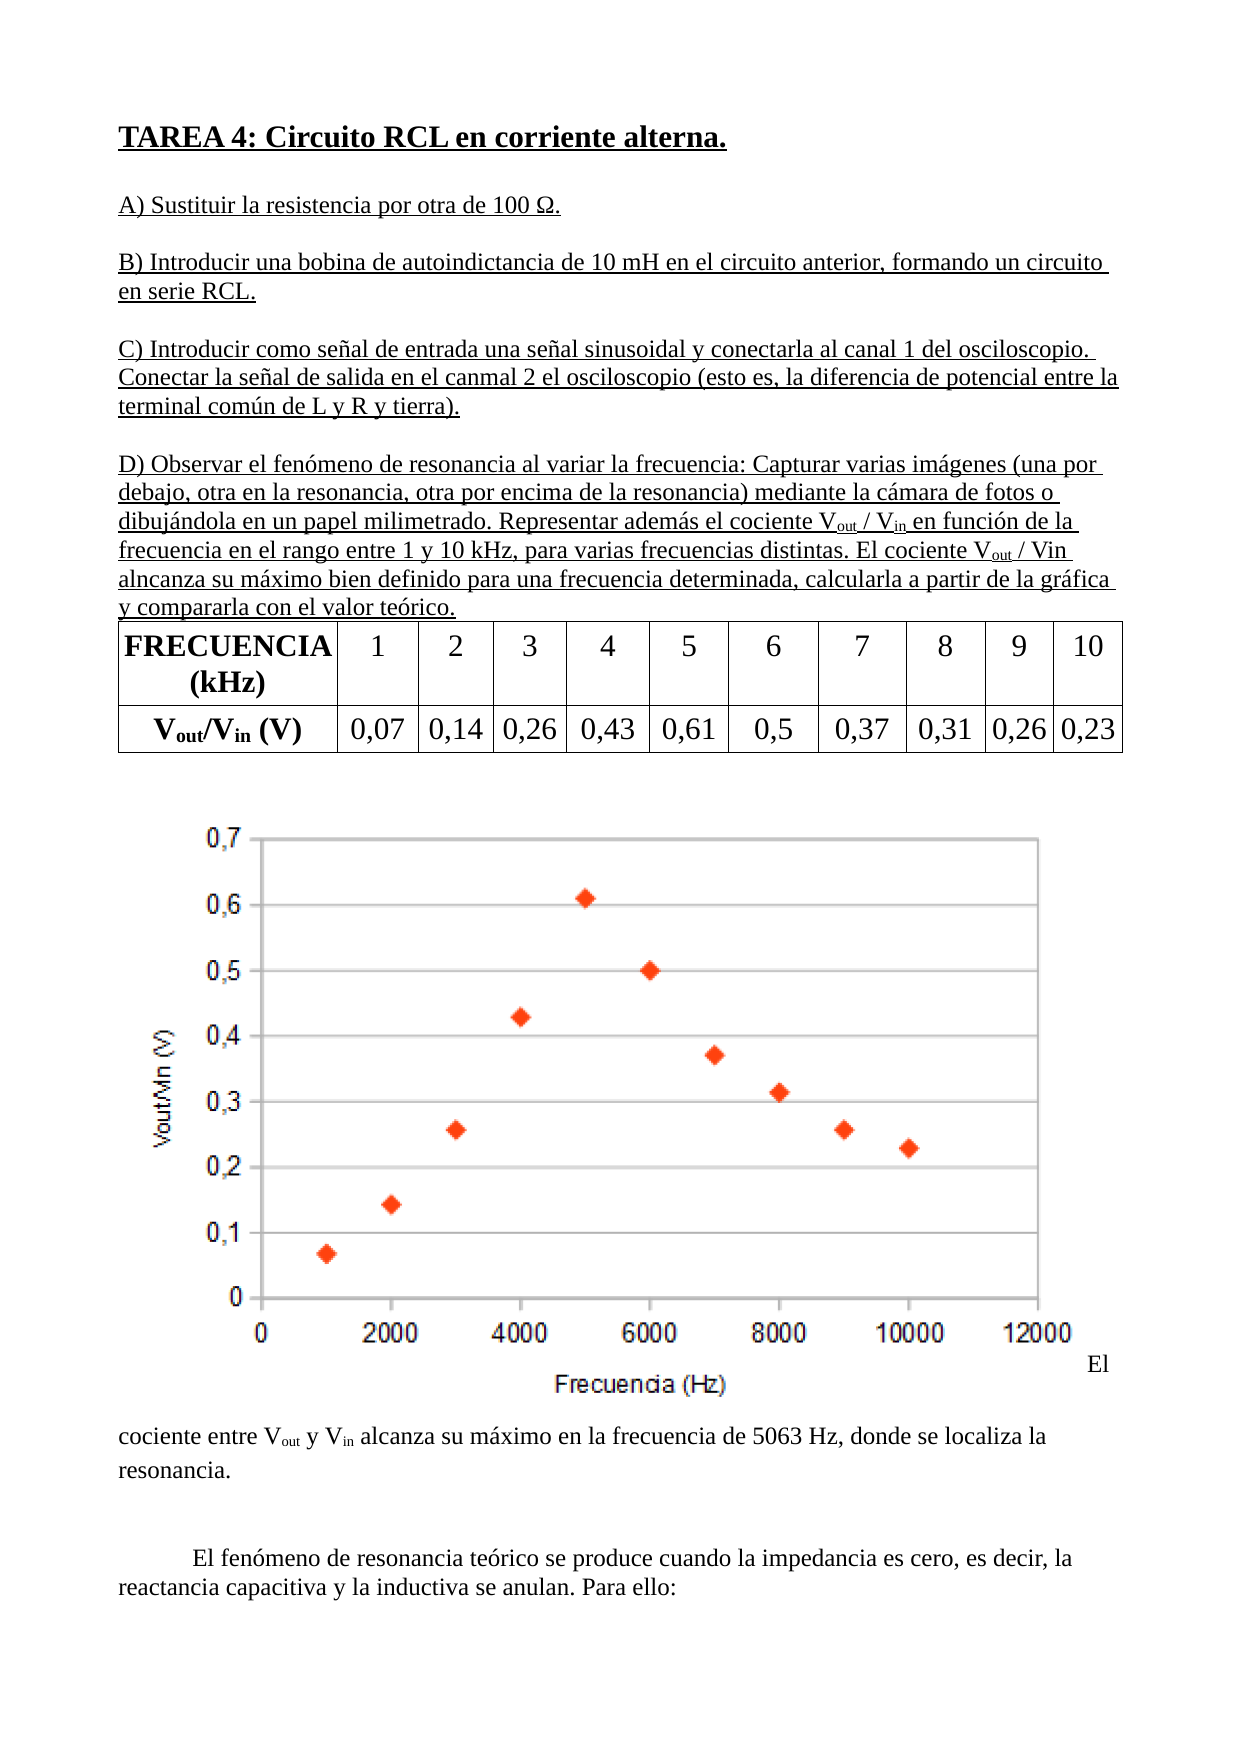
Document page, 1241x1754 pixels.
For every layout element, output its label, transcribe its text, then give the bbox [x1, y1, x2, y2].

text TAREA 4: Circuito RCL en corriente alterna. [118, 118, 1122, 154]
table_cell 0,23 [1054, 706, 1122, 752]
table_cell 0,61 [650, 706, 728, 752]
table_header 10 [1054, 622, 1122, 705]
table_header 3 [494, 622, 566, 705]
table_cell 0,26 [986, 706, 1053, 752]
text A) Sustituir la resistencia por otra de 100 Ω. [118, 190, 1122, 219]
table_cell Vout/Vin (V) [119, 706, 337, 752]
table_header 2 [419, 622, 493, 705]
table_header FRECUENCIA (kHz) [119, 622, 337, 705]
table_header 4 [567, 622, 649, 705]
table_header 6 [729, 622, 818, 705]
table_cell 0,14 [419, 706, 493, 752]
table_header 7 [819, 622, 906, 705]
text D) Observar el fenómeno de resonancia al variar la frecuencia: Capturar varias imágenes (una por debajo, otra en la resonancia, otra por encima de la resonancia) mediante la cámara de fotos o dibujándola en un papel milimetrado. Representar además el cociente Vout / Vin en función de la frecuencia en el rango entre 1 y 10 kHz, para varias frecuencias distintas. El cociente Vout / Vin alncanza su máximo bien definido para una frecuencia determinada, calcularla a partir de la gráfica y compararla con el valor teórico. [118, 449, 1122, 621]
text B) Introducir una bobina de autoindictancia de 10 mH en el circuito anterior, formando un circuito en serie RCL. [118, 247, 1122, 305]
table_header 9 [986, 622, 1053, 705]
table_cell 0,07 [338, 706, 418, 752]
text C) Introducir como señal de entrada una señal sinusoidal y conectarla al canal 1 del osciloscopio. Conectar la señal de salida en el canmal 2 el osciloscopio (esto es, la diferencia de potencial entre la terminal común de L y R y tierra). [118, 334, 1122, 420]
table_cell 0,5 [729, 706, 818, 752]
table_cell 0,43 [567, 706, 649, 752]
table_cell 0,26 [494, 706, 566, 752]
table_header 1 [338, 622, 418, 705]
table_cell 0,37 [819, 706, 906, 752]
table_cell 0,31 [907, 706, 985, 752]
table_header 5 [650, 622, 728, 705]
table_header 8 [907, 622, 985, 705]
picture [118, 788, 1087, 1421]
text El fenómeno de resonancia teórico se produce cuando la impedancia es cero, es decir, la reactancia capacitiva y la inductiva se anulan. Para ello: [118, 1543, 1122, 1601]
text El cociente entre Vout y Vin alcanza su máximo en la frecuencia de 5063 Hz, donde se localiza la resonancia. [118, 1349, 1122, 1486]
